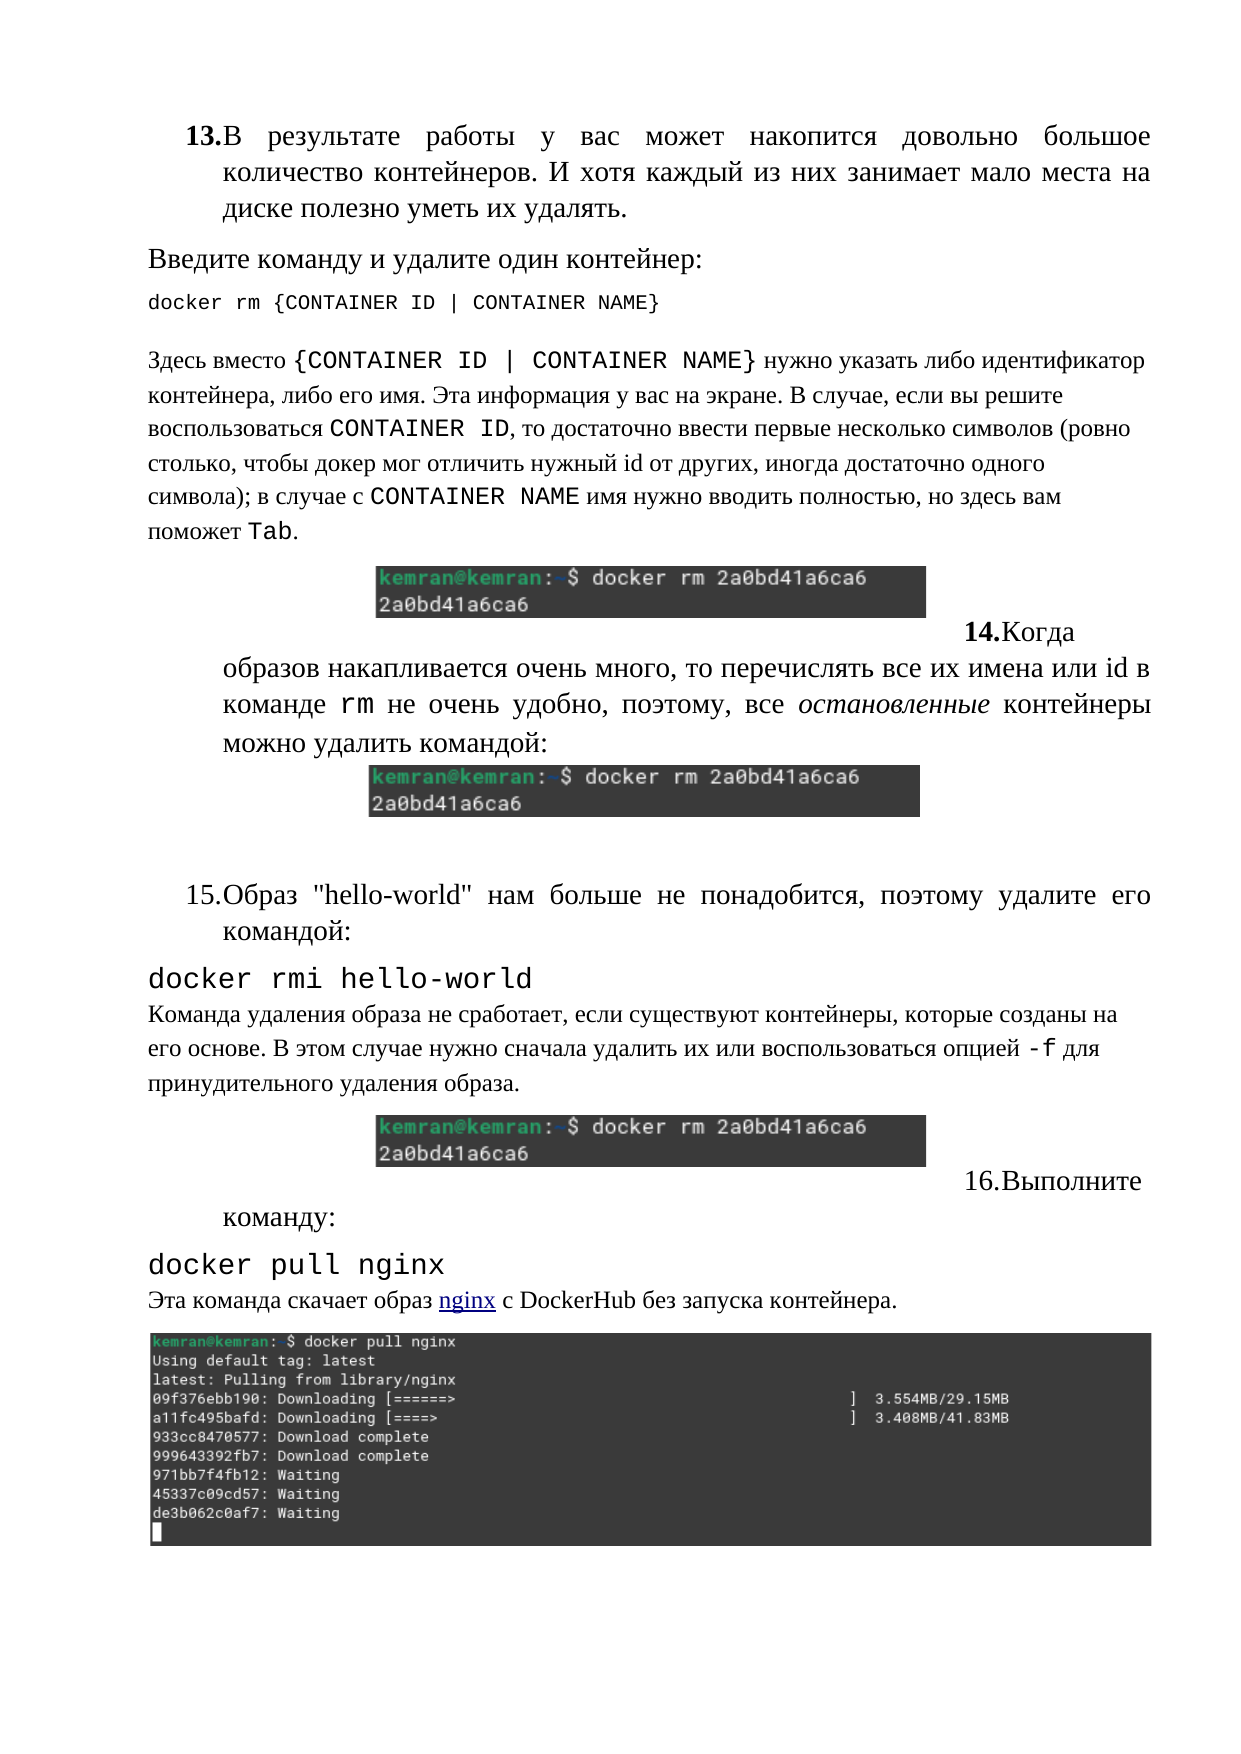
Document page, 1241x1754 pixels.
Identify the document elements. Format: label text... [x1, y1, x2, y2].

list Выполните команду: [185, 1163, 1152, 1233]
picture [147, 1333, 1152, 1546]
text docker rmi hello-world [148, 964, 1152, 997]
text Эта команда скачает образ nginx с DockerHub без запуска контейнера. [148, 1285, 1152, 1314]
list В результате работы у вас может накопится довольно большое количество контейнеров. И хотя каждый из них занимает мало места на диске полезно уметь их удалять. [185, 118, 1152, 224]
text Здесь вместо {CONTAINER ID | CONTAINER NAME} нужно указать либо идентификатор контейнера, либо его имя. Эта информация у вас на экране. В случае, если вы решите воспользоваться CONTAINER ID, то достаточно ввести первые несколько символов (ровно столько, чтобы докер мог отличить нужный id от других, иногда достаточно одного символа); в случае с CONTAINER NAME имя нужно вводить полностью, но здесь вам поможет Tab. [148, 345, 1152, 547]
text docker pull nginx [148, 1250, 1152, 1283]
picture [373, 566, 927, 618]
text docker rm {CONTAINER ID | CONTAINER NAME} [148, 292, 1152, 316]
list Когда образов накапливается очень много, то перечислять все их имена или id в команде rm не очень удобно, поэтому, все остановленные контейнеры можно удалить командой: [185, 614, 1152, 758]
text Команда удаления образа не сработает, если существуют контейнеры, которые созданы на его основе. В этом случае нужно сначала удалить их или воспользоваться опцией -f для принудительного удаления образа. [148, 999, 1152, 1096]
list Образ "hello-world" нам больше не понадобится, поэтому удалите его командой: [185, 877, 1152, 947]
picture [373, 1115, 927, 1167]
text Введите команду и удалите один контейнер: [148, 241, 1152, 275]
picture [366, 765, 920, 817]
